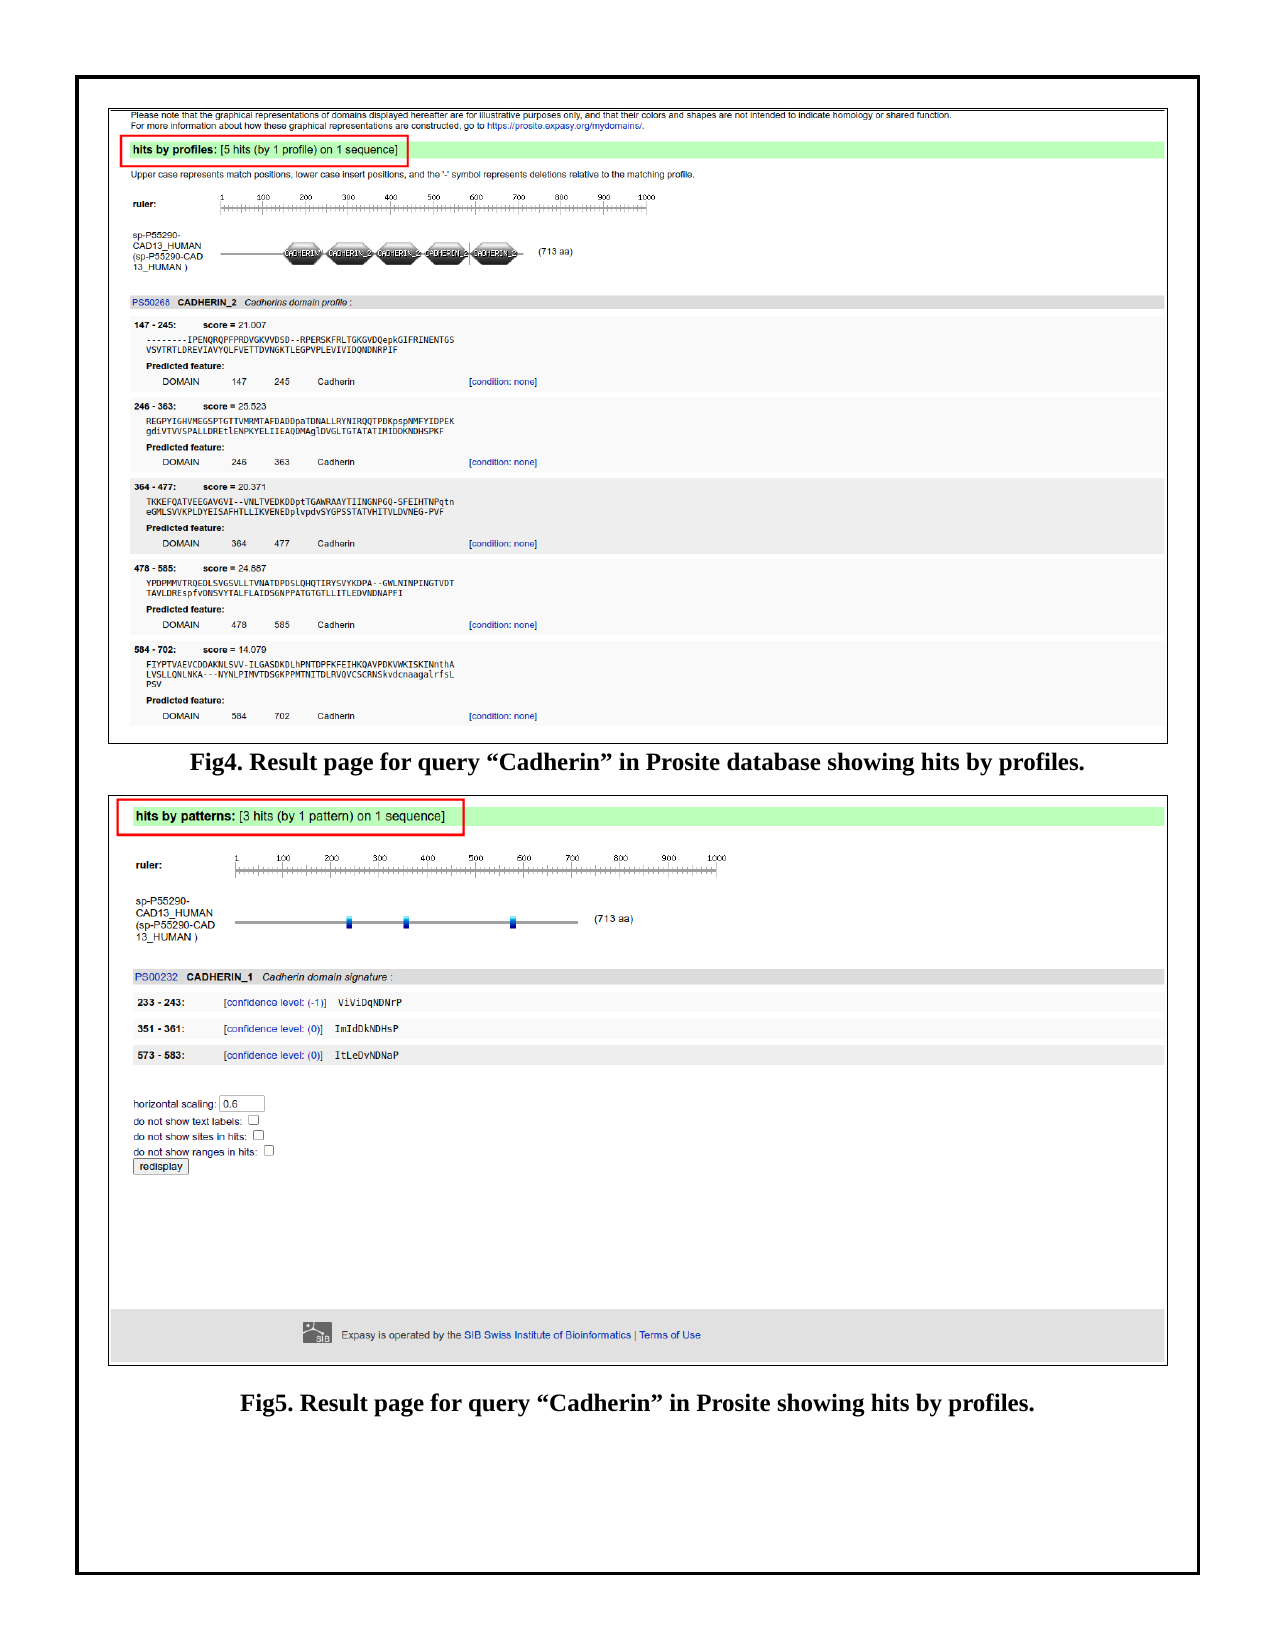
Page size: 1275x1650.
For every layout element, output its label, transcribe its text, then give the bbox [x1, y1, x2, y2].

text [109, 796, 1167, 1365]
picture [110, 797, 1165, 1362]
text [109, 109, 1167, 743]
picture [110, 110, 1165, 740]
text Fig5. Result page for query “Cadherin” in Prosite showing hits by profiles. [108, 1366, 1167, 1417]
text Fig4. Result page for query “Cadherin” in Prosite database showing hits by profiles. [108, 744, 1167, 776]
